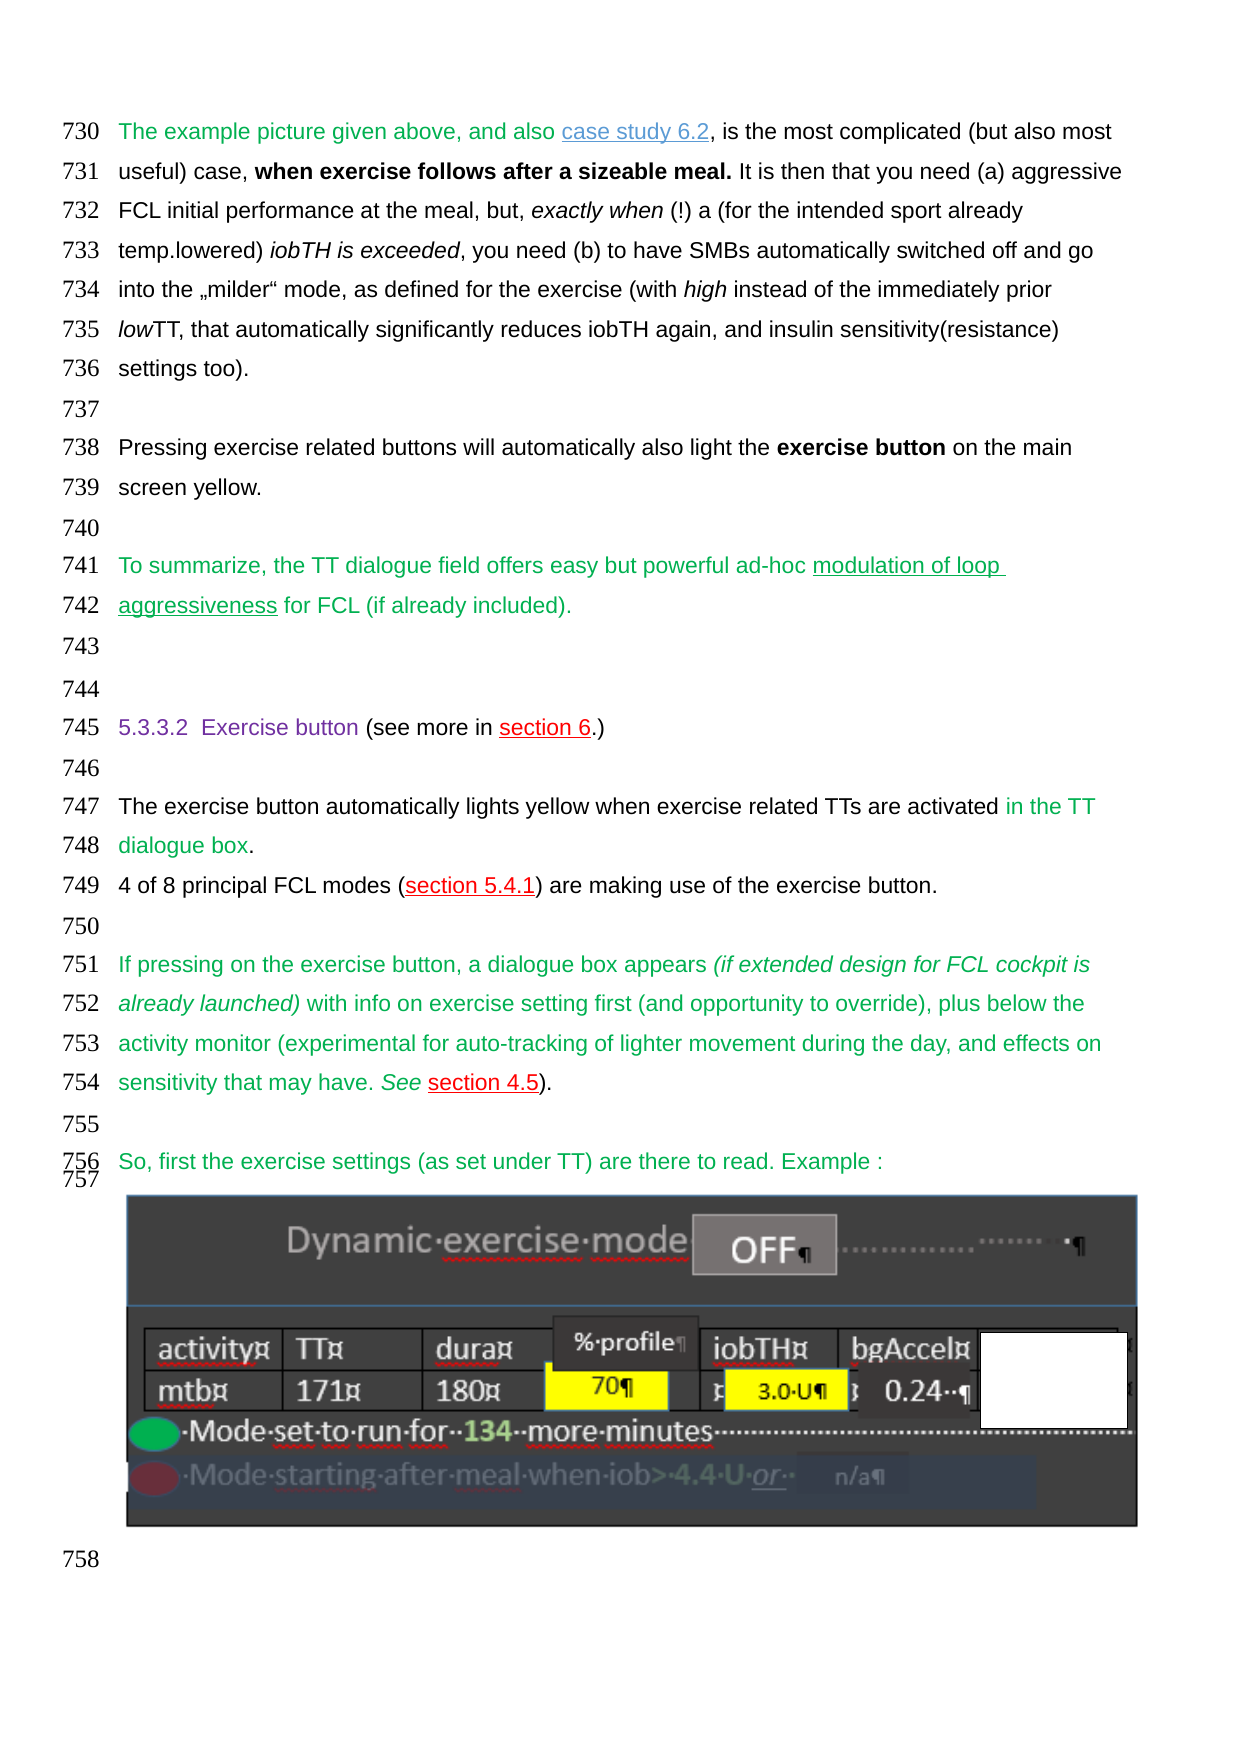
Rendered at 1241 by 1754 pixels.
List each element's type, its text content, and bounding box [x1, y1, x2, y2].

text 70 % [996, 1369, 1112, 1403]
text If pressing on the exercise button, a dialogue box appears (if extended design for FCL cockpit is already launched) with info on exercise setting first (and opportunity to override), plus below the activity monitor (experimental for auto-tracking of lighter movement during the day, and effects on sensitivity that may have. See section 4.5). [118, 951, 1122, 1096]
text Pressing exercise related buttons will automatically also light the exercise button on the main screen yellow. [118, 434, 1122, 500]
text To summarize, the TT dialogue field offers easy but powerful ad-hoc modulation of loop aggressiveness for FCL (if already included). [118, 552, 1122, 618]
text 5.3.3.2 Exercise button (see more in section 6.) [118, 714, 1122, 740]
text So, first the exercise settings (as set under TT) are there to read. Example : [118, 1148, 1122, 1174]
text effect.sens. [996, 1340, 1112, 1369]
text The exercise button automatically lights yellow when exercise related TTs are activated in the TT dialogue box. [118, 793, 1122, 859]
text 4 of 8 principal FCL modes (section 5.4.1) are making use of the exercise button. [118, 872, 1122, 898]
text The example picture given above, and also case study 6.2, is the most complicated (but also most useful) case, when exercise follows after a sizeable meal. It is then that you need (a) aggressive FCL initial performance at the meal, but, exactly when (!) a (for the intended sport already temp.lowered) iobTH is exceeded, you need (b) to have SMBs automatically switched off and go into the „milder“ mode, as defined for the exercise (with high instead of the immediately prior lowTT, that automatically significantly reduces iobTH again, and insulin sensitivity(resistance) settings too). [118, 118, 1122, 381]
